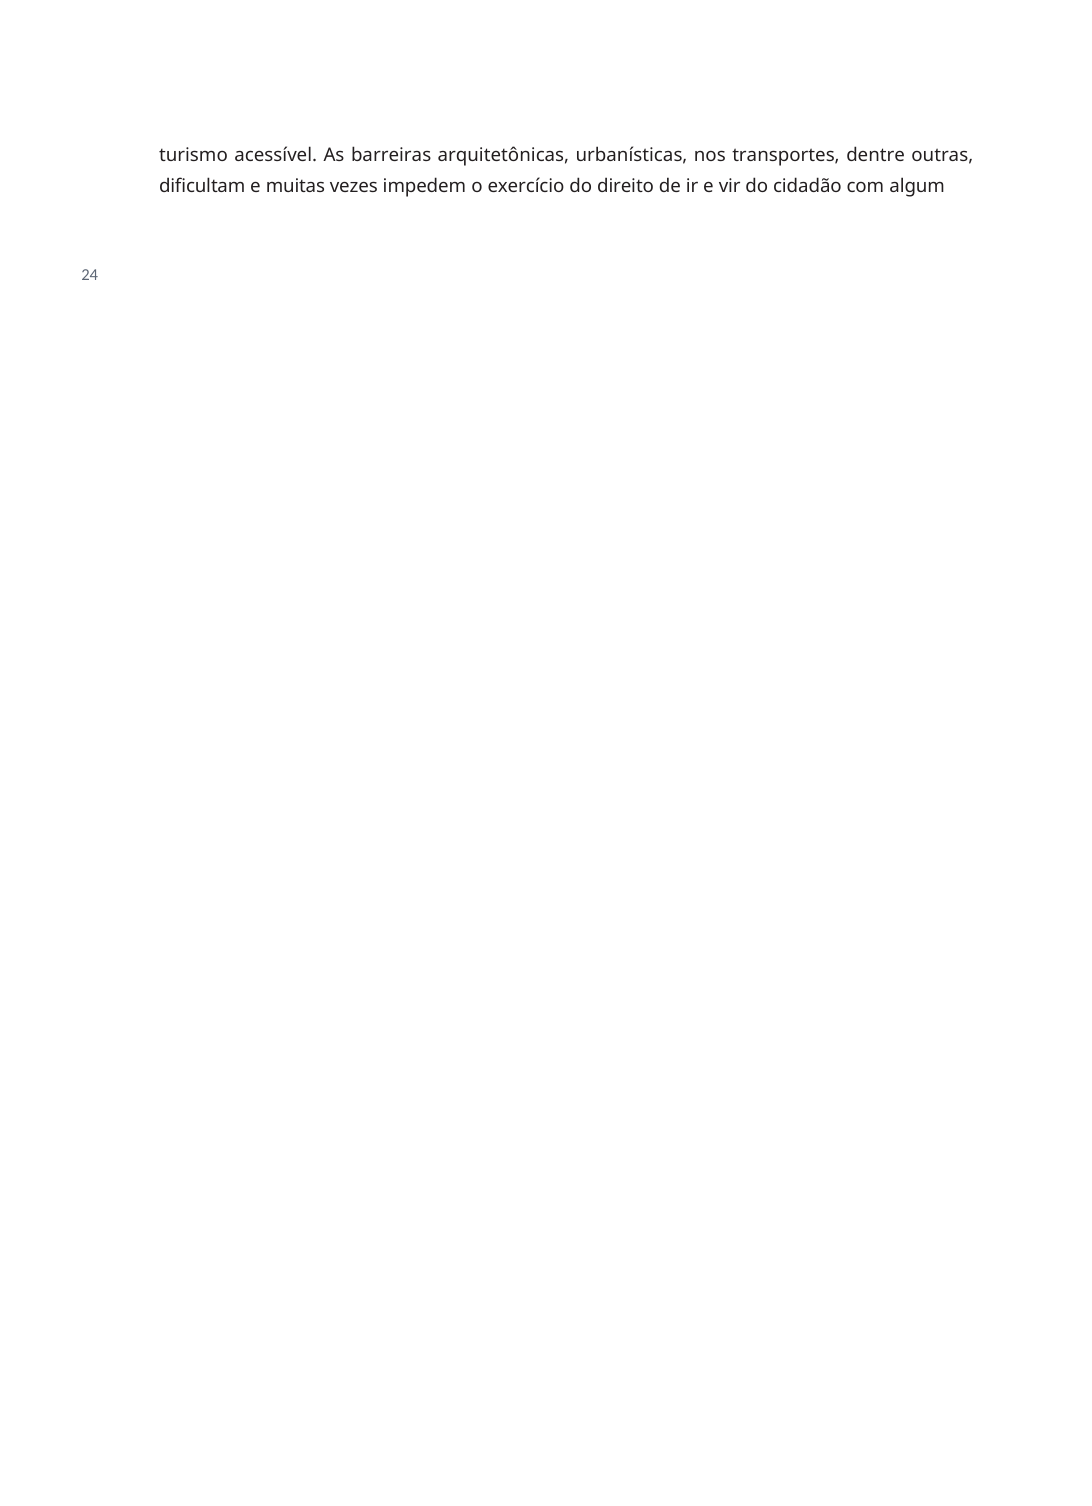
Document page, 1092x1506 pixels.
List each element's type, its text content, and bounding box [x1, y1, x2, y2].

text A infraestrutura pública inadequada é uma das limitações para o desenvolvimento do turismo acessível. As barreiras arquitetônicas, urbanísticas, nos transportes, dentre outras, dificultam e muitas vezes impedem o exercício do direito de ir e vir do cidadão com algum [159, 142, 974, 198]
text 24 [81, 264, 1023, 284]
